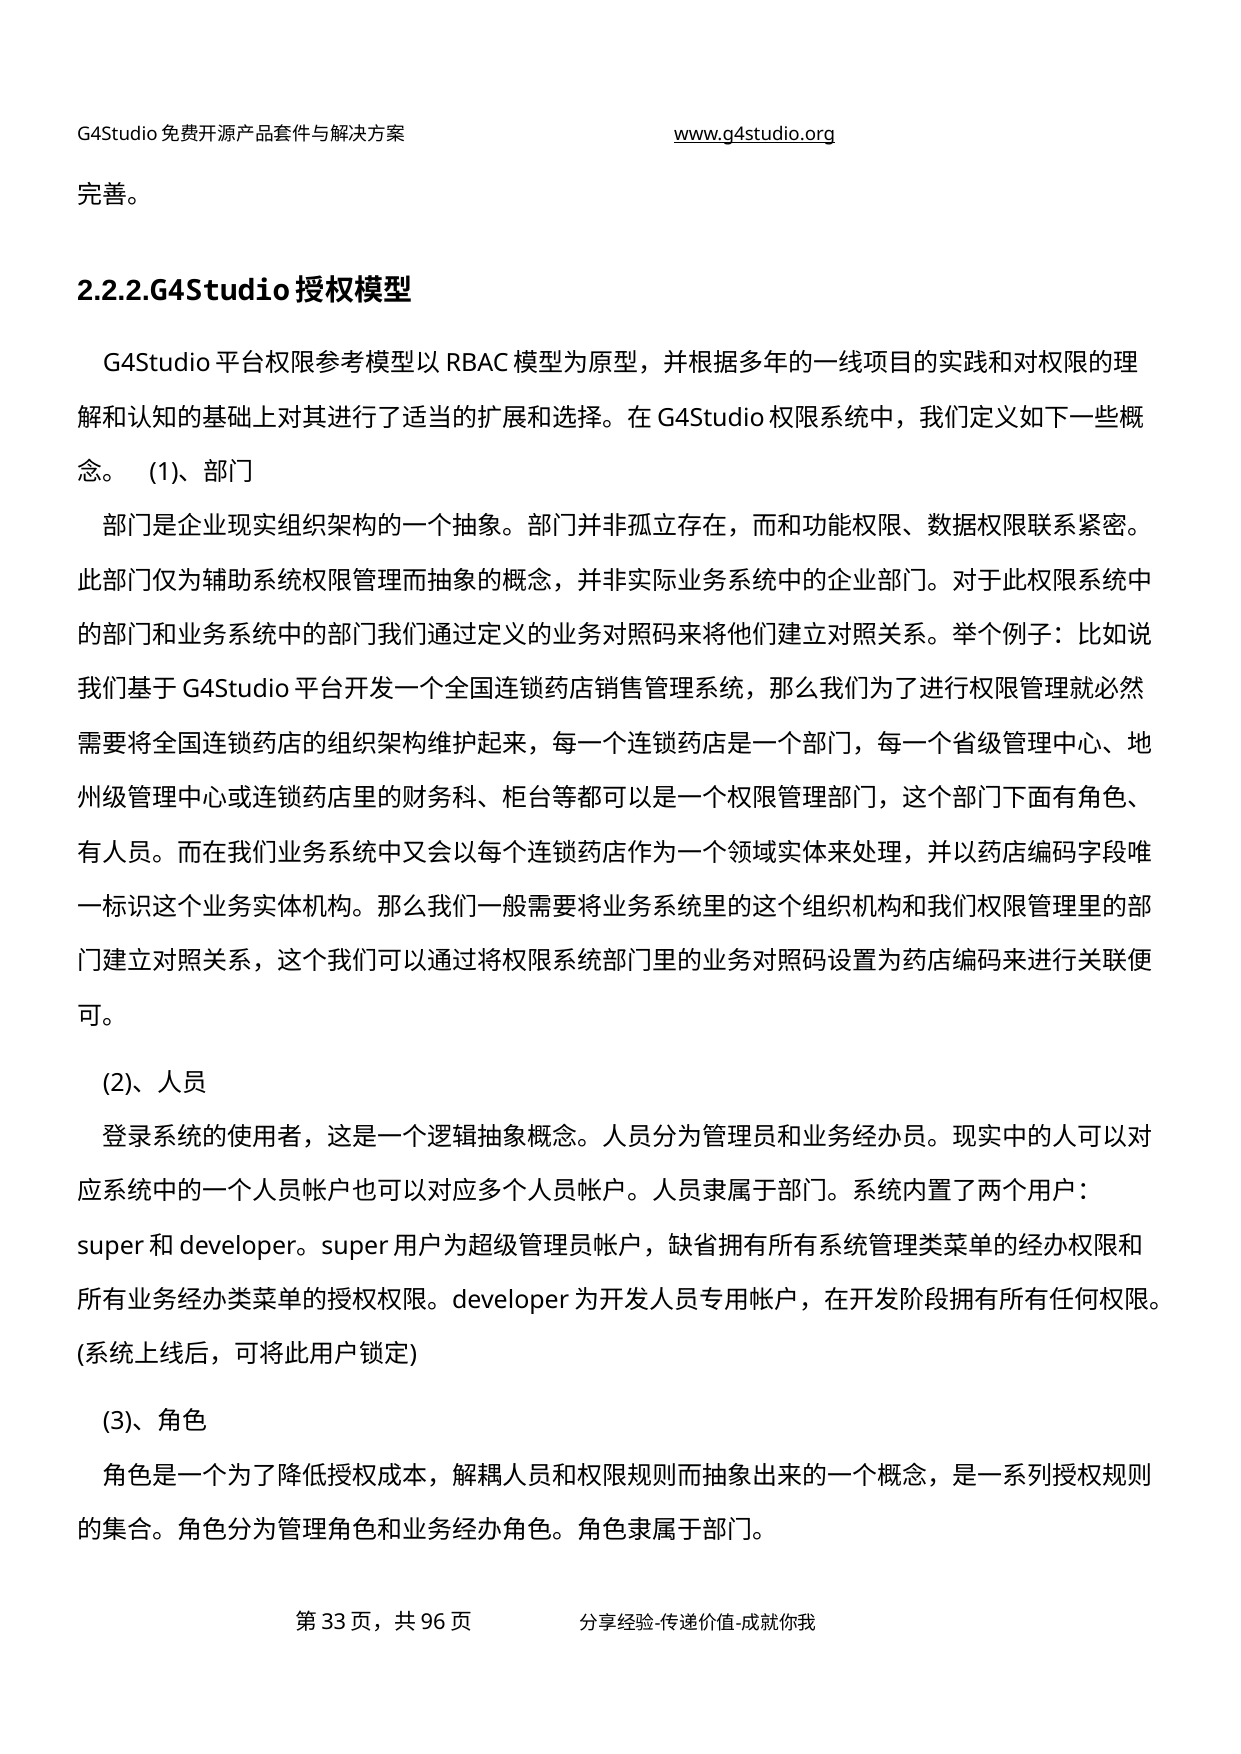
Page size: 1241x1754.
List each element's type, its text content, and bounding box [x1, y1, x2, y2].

text (2)、人员 登录系统的使用者，这是一个逻辑抽象概念。人员分为管理员和业务经办员。现实中的人可以对应系统中的一个人员帐户也可以对应多个人员帐户。人员隶属于部门。系统内置了两个用户：super和developer。super用户为超级管理员帐户，缺省拥有所有系统管理类菜单的经办权限和所有业务经办类菜单的授权权限。developer为开发人员专用帐户，在开发阶段拥有所有任何权限。(系统上线后，可将此用户锁定) [77, 1062, 1163, 1370]
text 完善。 [77, 175, 1163, 211]
text (3)、角色 角色是一个为了降低授权成本，解耦人员和权限规则而抽象出来的一个概念，是一系列授权规则的集合。角色分为管理角色和业务经办角色。角色隶属于部门。 [77, 1401, 1163, 1546]
subtitle 2.2.2.G4Studio授权模型 [77, 267, 1163, 309]
text G4Studio平台权限参考模型以RBAC模型为原型，并根据多年的一线项目的实践和对权限的理解和认知的基础上对其进行了适当的扩展和选择。在G4Studio权限系统中，我们定义如下一些概念。 (1)、部门 部门是企业现实组织架构的一个抽象。部门并非孤立存在，而和功能权限、数据权限联系紧密。此部门仅为辅助系统权限管理而抽象的概念，并非实际业务系统中的企业部门。对于此权限系统中的部门和业务系统中的部门我们通过定义的业务对照码来将他们建立对照关系。举个例子：比如说我们基于G4Studio平台开发一个全国连锁药店销售管理系统，那么我们为了进行权限管理就必然需要将全国连锁药店的组织架构维护起来，每一个连锁药店是一个部门，每一个省级管理中心、地州级管理中心或连锁药店里的财务科、柜台等都可以是一个权限管理部门，这个部门下面有角色、有人员。而在我们业务系统中又会以每个连锁药店作为一个领域实体来处理，并以药店编码字段唯一标识这个业务实体机构。那么我们一般需要将业务系统里的这个组织机构和我们权限管理里的部门建立对照关系，这个我们可以通过将权限系统部门里的业务对照码设置为药店编码来进行关联便可。 [77, 343, 1163, 1031]
